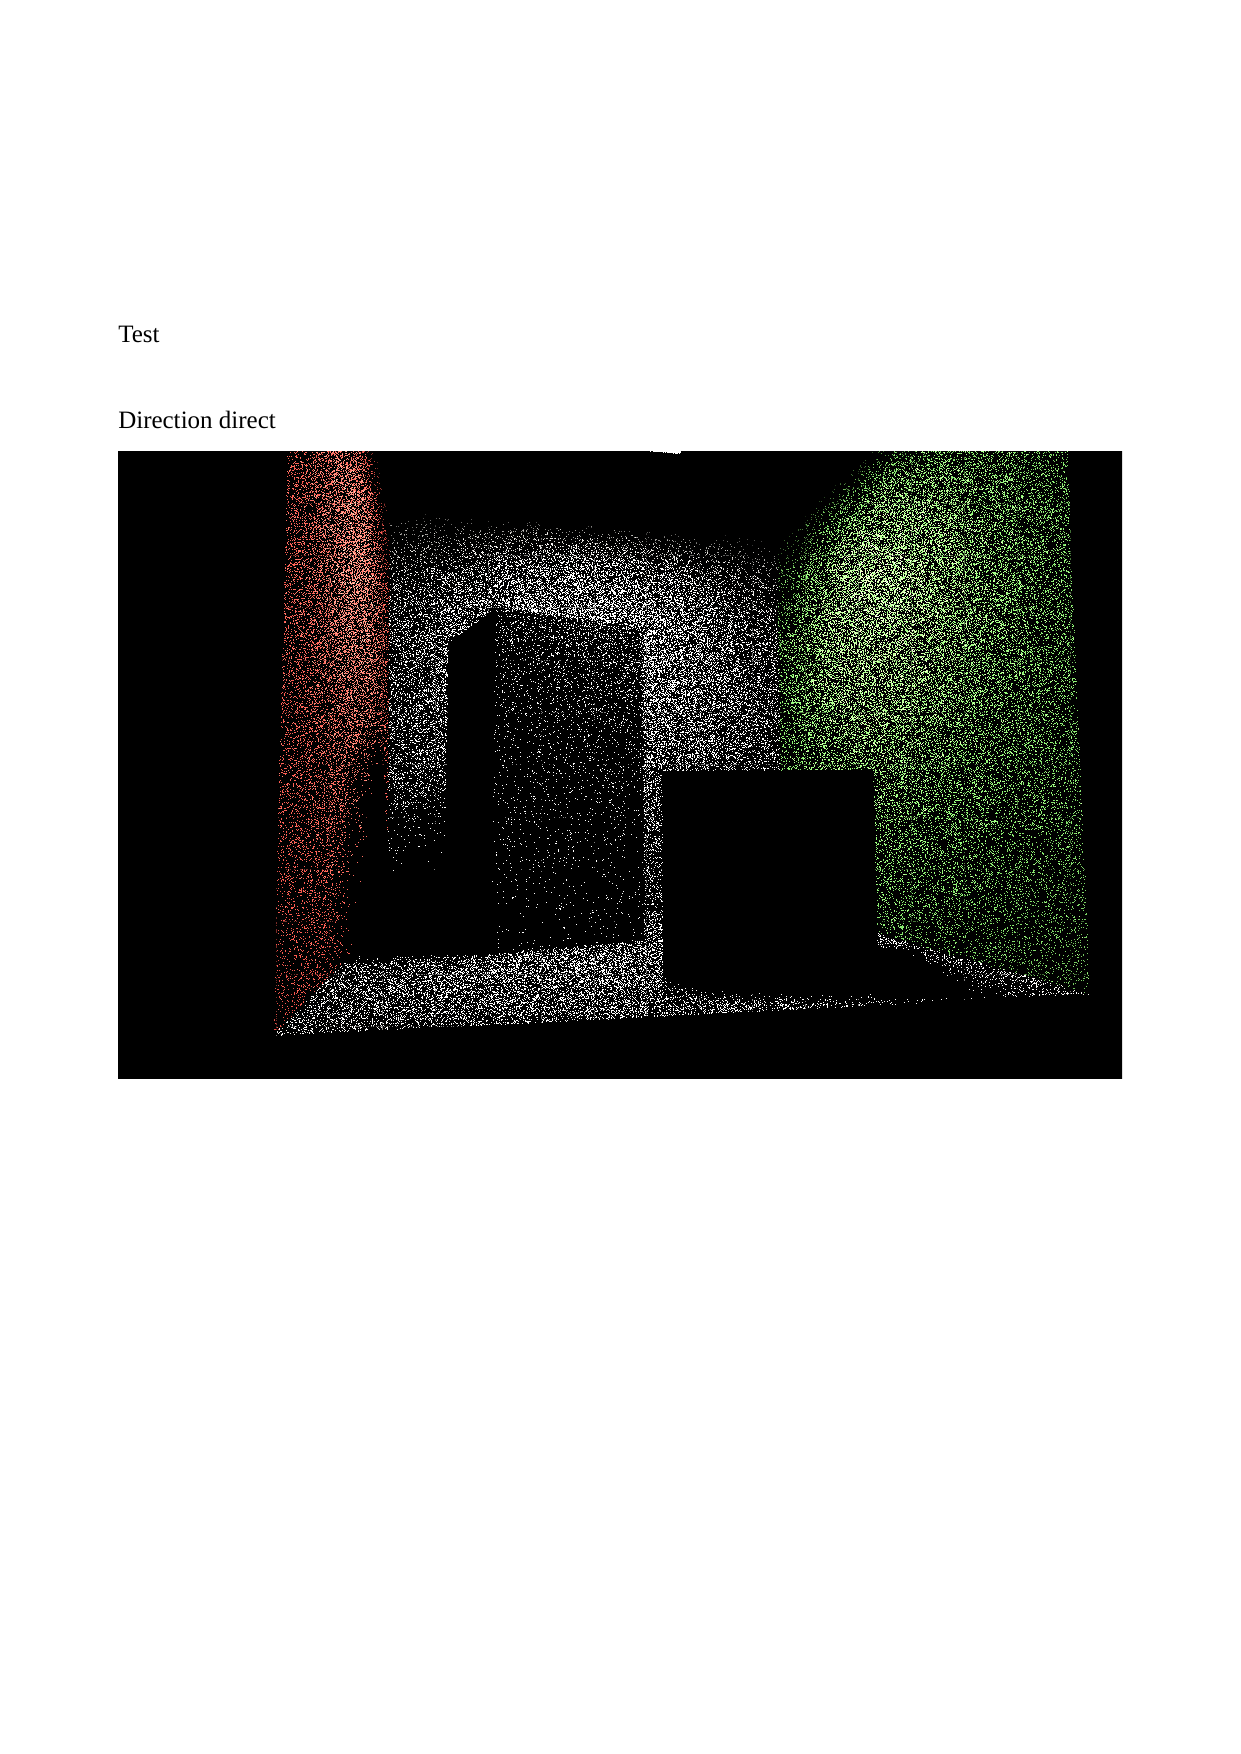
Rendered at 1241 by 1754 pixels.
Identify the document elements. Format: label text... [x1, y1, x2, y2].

picture [118, 451, 1123, 1079]
text Direction direct [118, 406, 1122, 434]
text Test [118, 319, 1122, 348]
